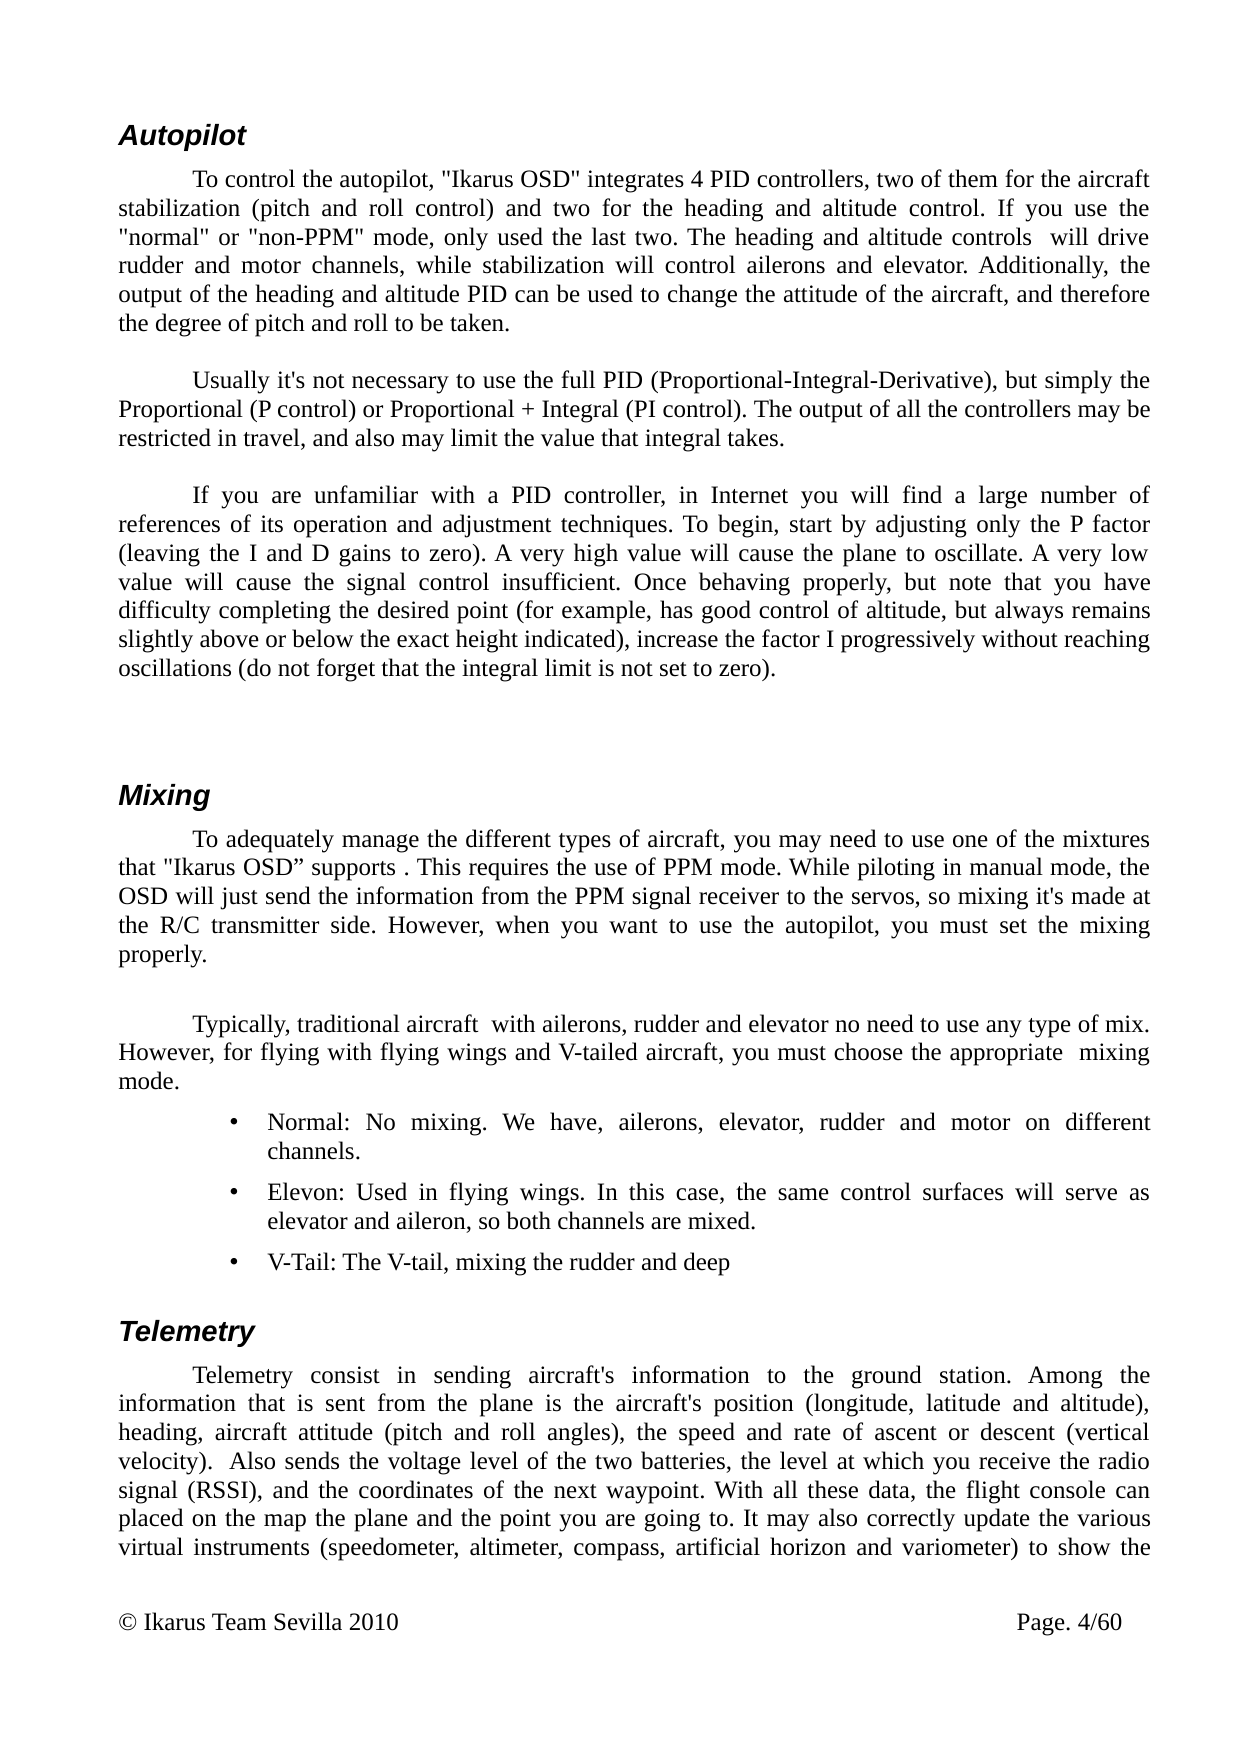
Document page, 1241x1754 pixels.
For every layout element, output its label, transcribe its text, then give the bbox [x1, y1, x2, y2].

subtitle Telemetry [118, 1314, 1152, 1347]
list Normal: No mixing. We have, ailerons, elevator, rudder and motor on different channels. [229, 1107, 1152, 1165]
text Usually it's not necessary to use the full PID (Proportional-Integral-Derivative), but simply the Proportional (P control) or Proportional + Integral (PI control). The output of all the controllers may be restricted in travel, and also may limit the value that integral takes. [118, 337, 1152, 452]
subtitle Mixing [118, 778, 1152, 811]
text To control the autopilot, "Ikarus OSD" integrates 4 PID controllers, two of them for the aircraft stabilization (pitch and roll control) and two for the heading and altitude control. If you use the "normal" or "non-PPM" mode, only used the last two. The heading and altitude controls will drive rudder and motor channels, while stabilization will control ailerons and elevator. Additionally, the output of the heading and altitude PID can be used to change the attitude of the aircraft, and therefore the degree of pitch and roll to be taken. [118, 164, 1152, 337]
list V-Tail: The V-tail, mixing the rudder and deep [229, 1247, 1152, 1276]
text Telemetry consist in sending aircraft's information to the ground station. Among the information that is sent from the plane is the aircraft's position (longitude, latitude and altitude), heading, aircraft attitude (pitch and roll angles), the speed and rate of ascent or descent (vertical velocity). Also sends the voltage level of the two batteries, the level at which you receive the radio signal (RSSI), and the coordinates of the next waypoint. With all these data, the flight console can placed on the map the plane and the point you are going to. It may also correctly update the various virtual instruments (speedometer, altimeter, compass, artificial horizon and variometer) to show the [118, 1360, 1152, 1561]
list Elevon: Used in flying wings. In this case, the same control surfaces will serve as elevator and aileron, so both channels are mixed. [229, 1177, 1152, 1235]
text Typically, traditional aircraft with ailerons, rudder and elevator no need to use any type of mix. However, for flying with flying wings and V-tailed aircraft, you must choose the appropriate mixing mode. [118, 980, 1152, 1095]
subtitle Autopilot [118, 118, 1152, 152]
text If you are unfamiliar with a PID controller, in Internet you will find a large number of references of its operation and adjustment techniques. To begin, start by adjusting only the P factor (leaving the I and D gains to zero). A very high value will cause the plane to oscillate. A very low value will cause the signal control insufficient. Once behaving properly, but note that you have difficulty completing the desired point (for example, has good control of altitude, but always remains slightly above or below the exact height indicated), increase the factor I progressively without reaching oscillations (do not forget that the integral limit is not set to zero). [118, 452, 1152, 682]
text To adequately manage the different types of aircraft, you may need to use one of the mixtures that "Ikarus OSD” supports . This requires the use of PPM mode. While piloting in manual mode, the OSD will just send the information from the PPM signal receiver to the servos, so mixing it's made at the R/C transmitter side. However, when you want to use the autopilot, you must set the mixing properly. [118, 824, 1152, 967]
